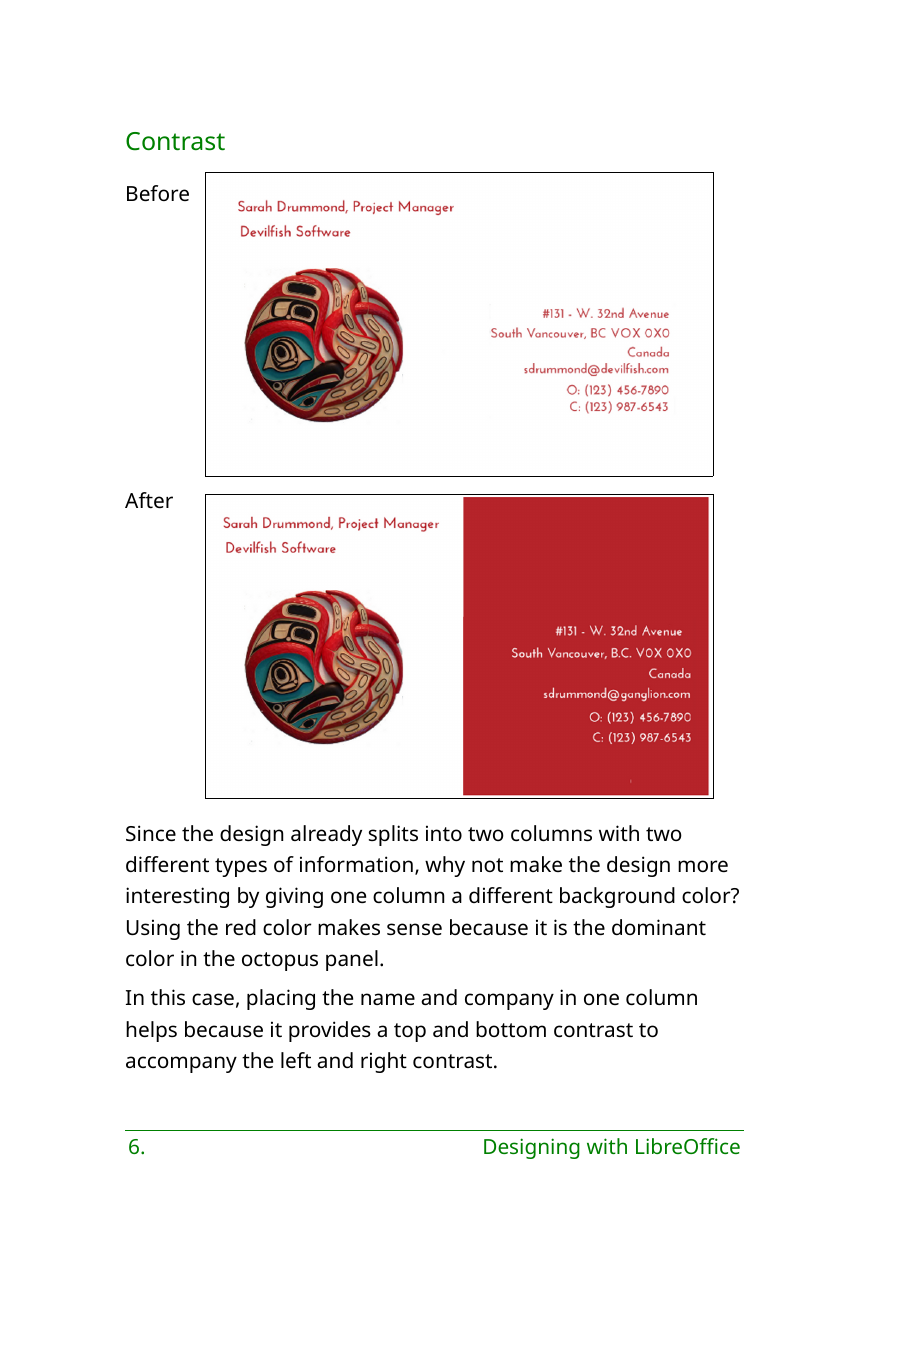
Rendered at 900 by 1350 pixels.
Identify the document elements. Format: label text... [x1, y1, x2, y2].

picture [208, 175, 710, 474]
table_cell After [125, 479, 205, 801]
text Since the design already splits into two columns with two different types of information, why not make the design more interesting by giving one column a different background color? Using the red color makes sense because it is the dominant color in the octopus panel. [125, 816, 744, 972]
text In this case, placing the name and company in one column helps because it provides a top and bottom contrast to accompany the left and right contrast. [125, 981, 744, 1074]
table_cell [205, 479, 744, 801]
table_cell [206, 495, 713, 798]
subtitle Contrast [125, 125, 744, 156]
table_header [205, 172, 744, 478]
table_header Before [125, 172, 205, 478]
picture [208, 497, 710, 796]
